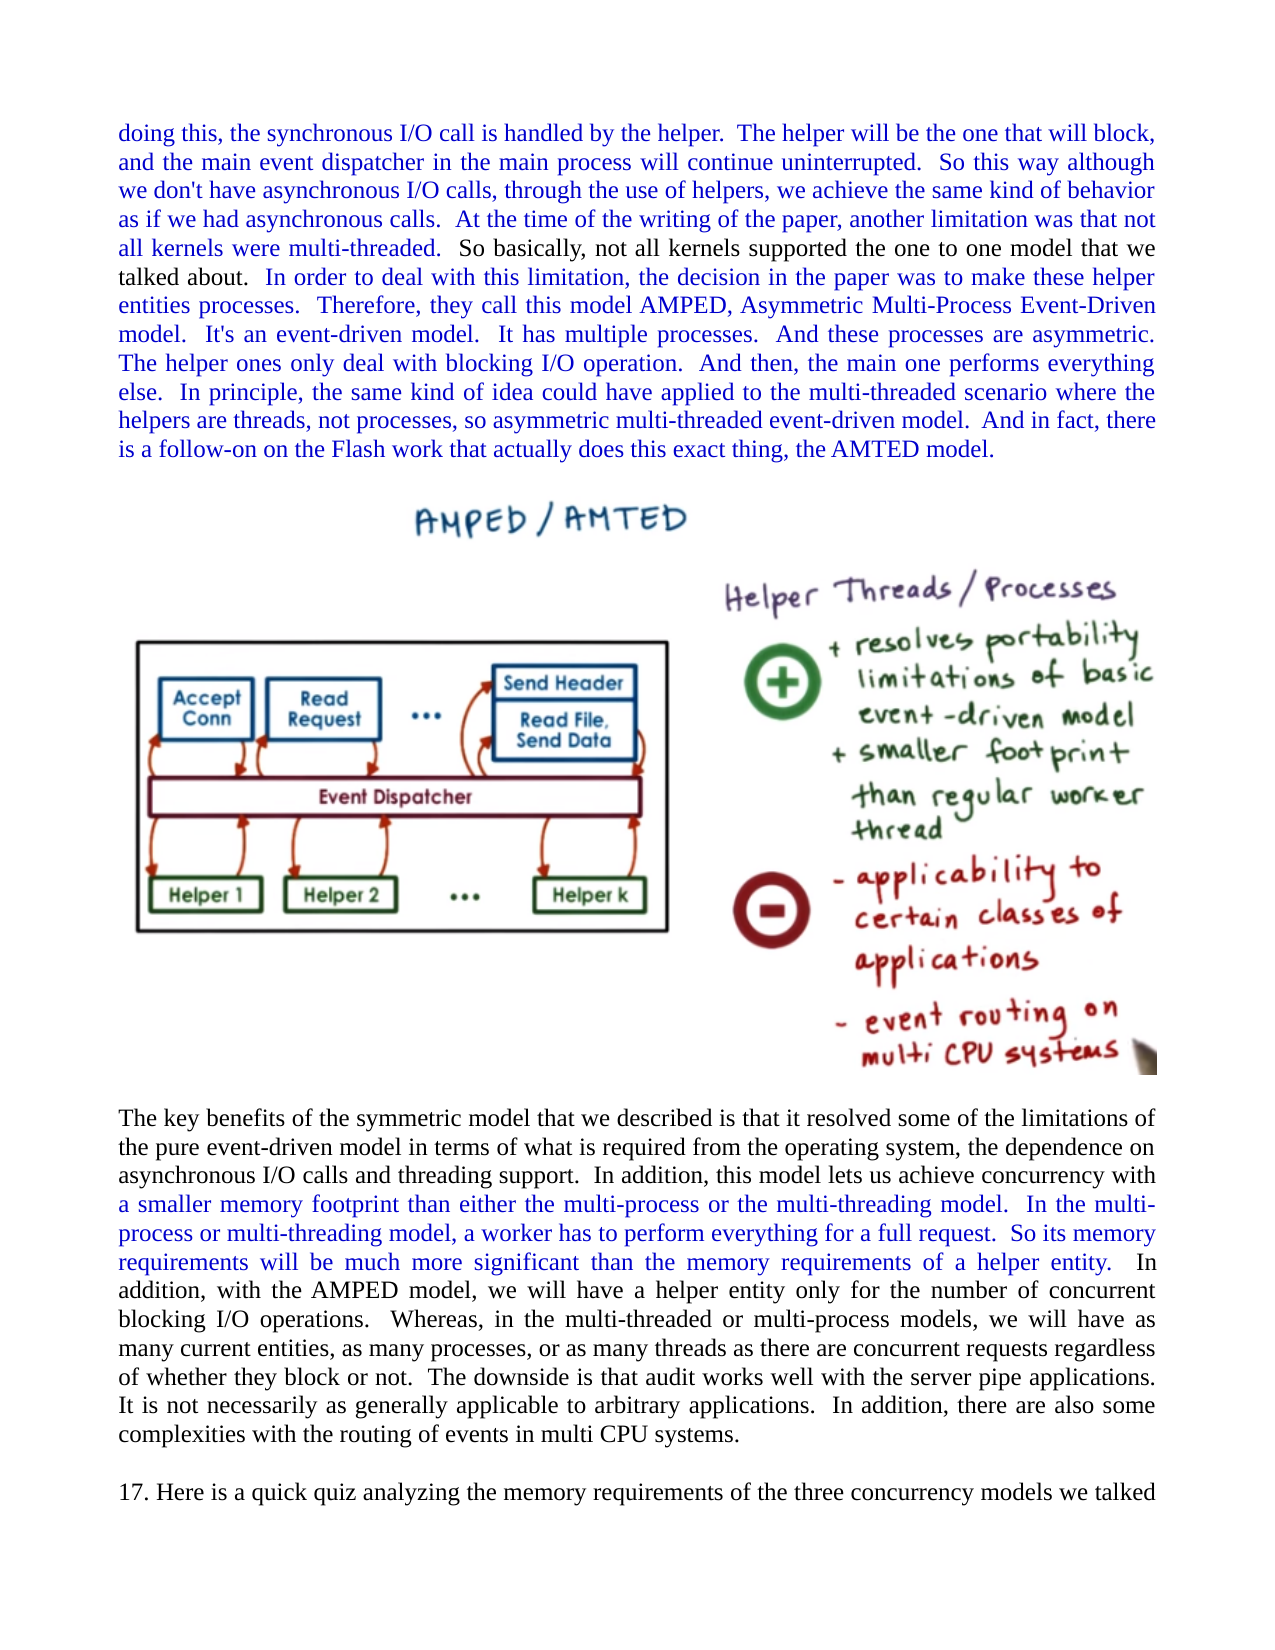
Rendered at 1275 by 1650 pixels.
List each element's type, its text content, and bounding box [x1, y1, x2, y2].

picture [118, 491, 1157, 1075]
text The key benefits of the symmetric model that we described is that it resolved some of the limitations of the pure event-driven model in terms of what is required from the operating system, the dependence on asynchronous I/O calls and threading support. In addition, this model lets us achieve concurrency with a smaller memory footprint than either the multi-process or the multi-threading model. In the multi-process or multi-threading model, a worker has to perform everything for a full request. So its memory requirements will be much more significant than the memory requirements of a helper entity. In addition, with the AMPED model, we will have a helper entity only for the number of concurrent blocking I/O operations. Whereas, in the multi-threaded or multi-process models, we will have as many current entities, as many processes, or as many threads as there are concurrent requests regardless of whether they block or not. The downside is that audit works well with the server pipe applications. It is not necessarily as generally applicable to arbitrary applications. In addition, there are also some complexities with the routing of events in multi CPU systems. [118, 1103, 1157, 1448]
text 17. Here is a quick quiz analyzing the memory requirements of the three concurrency models we talked [118, 1477, 1157, 1505]
text doing this, the synchronous I/O call is handled by the helper. The helper will be the one that will block, and the main event dispatcher in the main process will continue uninterrupted. So this way although we don't have asynchronous I/O calls, through the use of helpers, we achieve the same kind of behavior as if we had asynchronous calls. At the time of the writing of the paper, another limitation was that not all kernels were multi-threaded. So basically, not all kernels supported the one to one model that we talked about. In order to deal with this limitation, the decision in the paper was to make these helper entities processes. Therefore, they call this model AMPED, Asymmetric Multi-Process Event-Driven model. It's an event-driven model. It has multiple processes. And these processes are asymmetric. The helper ones only deal with blocking I/O operation. And then, the main one performs everything else. In principle, the same kind of idea could have applied to the multi-threaded scenario where the helpers are threads, not processes, so asymmetric multi-threaded event-driven model. And in fact, there is a follow-on on the Flash work that actually does this exact thing, the AMTED model. [118, 118, 1157, 463]
